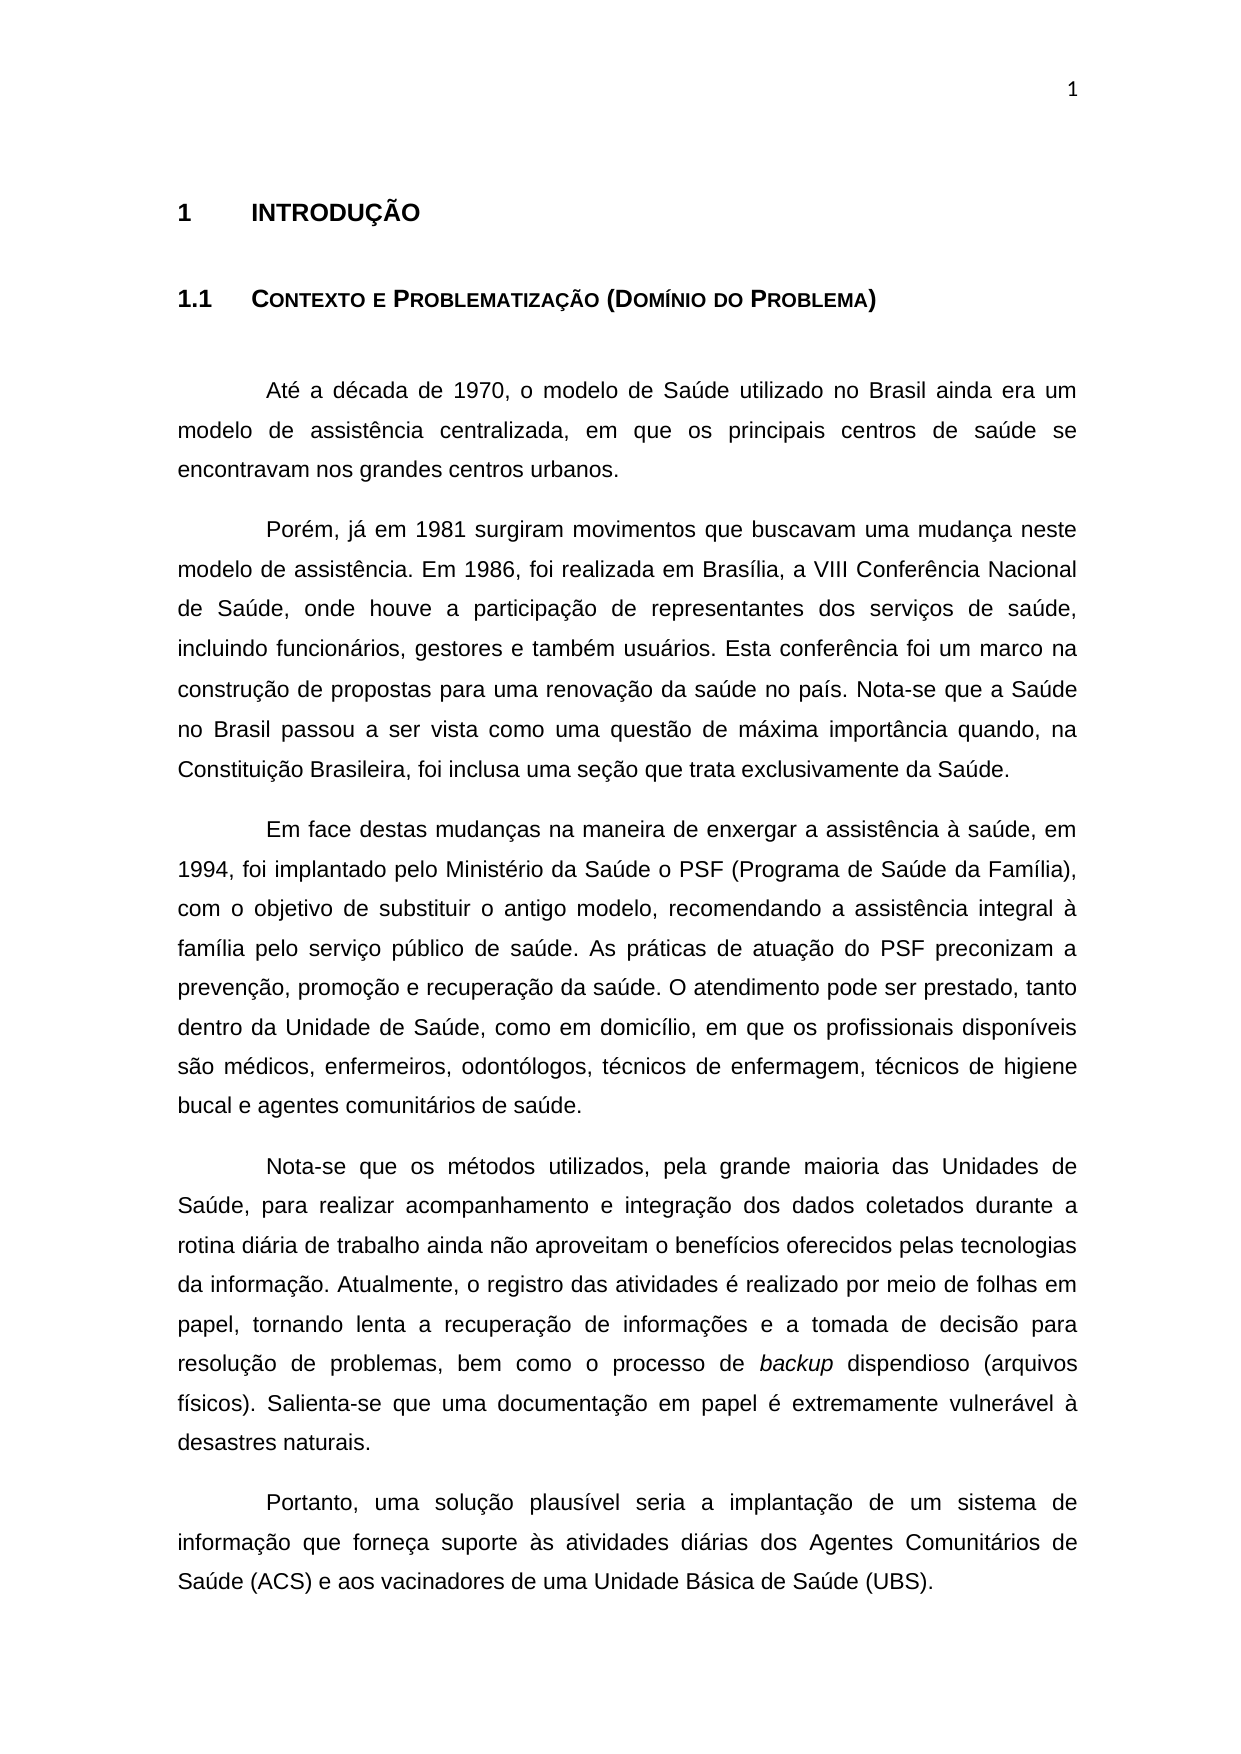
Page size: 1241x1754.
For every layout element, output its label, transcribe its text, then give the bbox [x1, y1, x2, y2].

text Em face destas mudanças na maneira de enxergar a assistência à saúde, em 1994, foi implantado pelo Ministério da Saúde o PSF (Programa de Saúde da Família), com o objetivo de substituir o antigo modelo, recomendando a assistência integral à família pelo serviço público de saúde. As práticas de atuação do PSF preconizam a prevenção, promoção e recuperação da saúde. O atendimento pode ser prestado, tanto dentro da Unidade de Saúde, como em domicílio, em que os profissionais disponíveis são médicos, enfermeiros, odontólogos, técnicos de enfermagem, técnicos de higiene bucal e agentes comunitários de saúde. [177, 816, 1078, 1119]
text Nota-se que os métodos utilizados, pela grande maioria das Unidades de Saúde, para realizar acompanhamento e integração dos dados coletados durante a rotina diária de trabalho ainda não aproveitam o benefícios oferecidos pelas tecnologias da informação. Atualmente, o registro das atividades é realizado por meio de folhas em papel, tornando lenta a recuperação de informações e a tomada de decisão para resolução de problemas, bem como o processo de backup dispendioso (arquivos físicos). Salienta-se que uma documentação em papel é extremamente vulnerável à desastres naturais. [177, 1153, 1078, 1455]
list Contexto e Problematização (Domínio do Problema) [177, 284, 1078, 313]
text Portanto, uma solução plausível seria a implantação de um sistema de informação que forneça suporte às atividades diárias dos Agentes Comunitários de Saúde (ACS) e aos vacinadores de uma Unidade Básica de Saúde (UBS). [177, 1489, 1078, 1595]
text Até a década de 1970, o modelo de Saúde utilizado no Brasil ainda era um modelo de assistência centralizada, em que os principais centros de saúde se encontravam nos grandes centros urbanos. [177, 377, 1078, 482]
text Porém, já em 1981 surgiram movimentos que buscavam uma mudança neste modelo de assistência. Em 1986, foi realizada em Brasília, a VIII Conferência Nacional de Saúde, onde houve a participação de representantes dos serviços de saúde, incluindo funcionários, gestores e também usuários. Esta conferência foi um marco na construção de propostas para uma renovação da saúde no país. Nota-se que a Saúde no Brasil passou a ser vista como uma questão de máxima importância quando, na Constituição Brasileira, foi inclusa uma seção que trata exclusivamente da Saúde. [177, 516, 1078, 782]
list INTRODUÇÃO [177, 198, 1078, 226]
